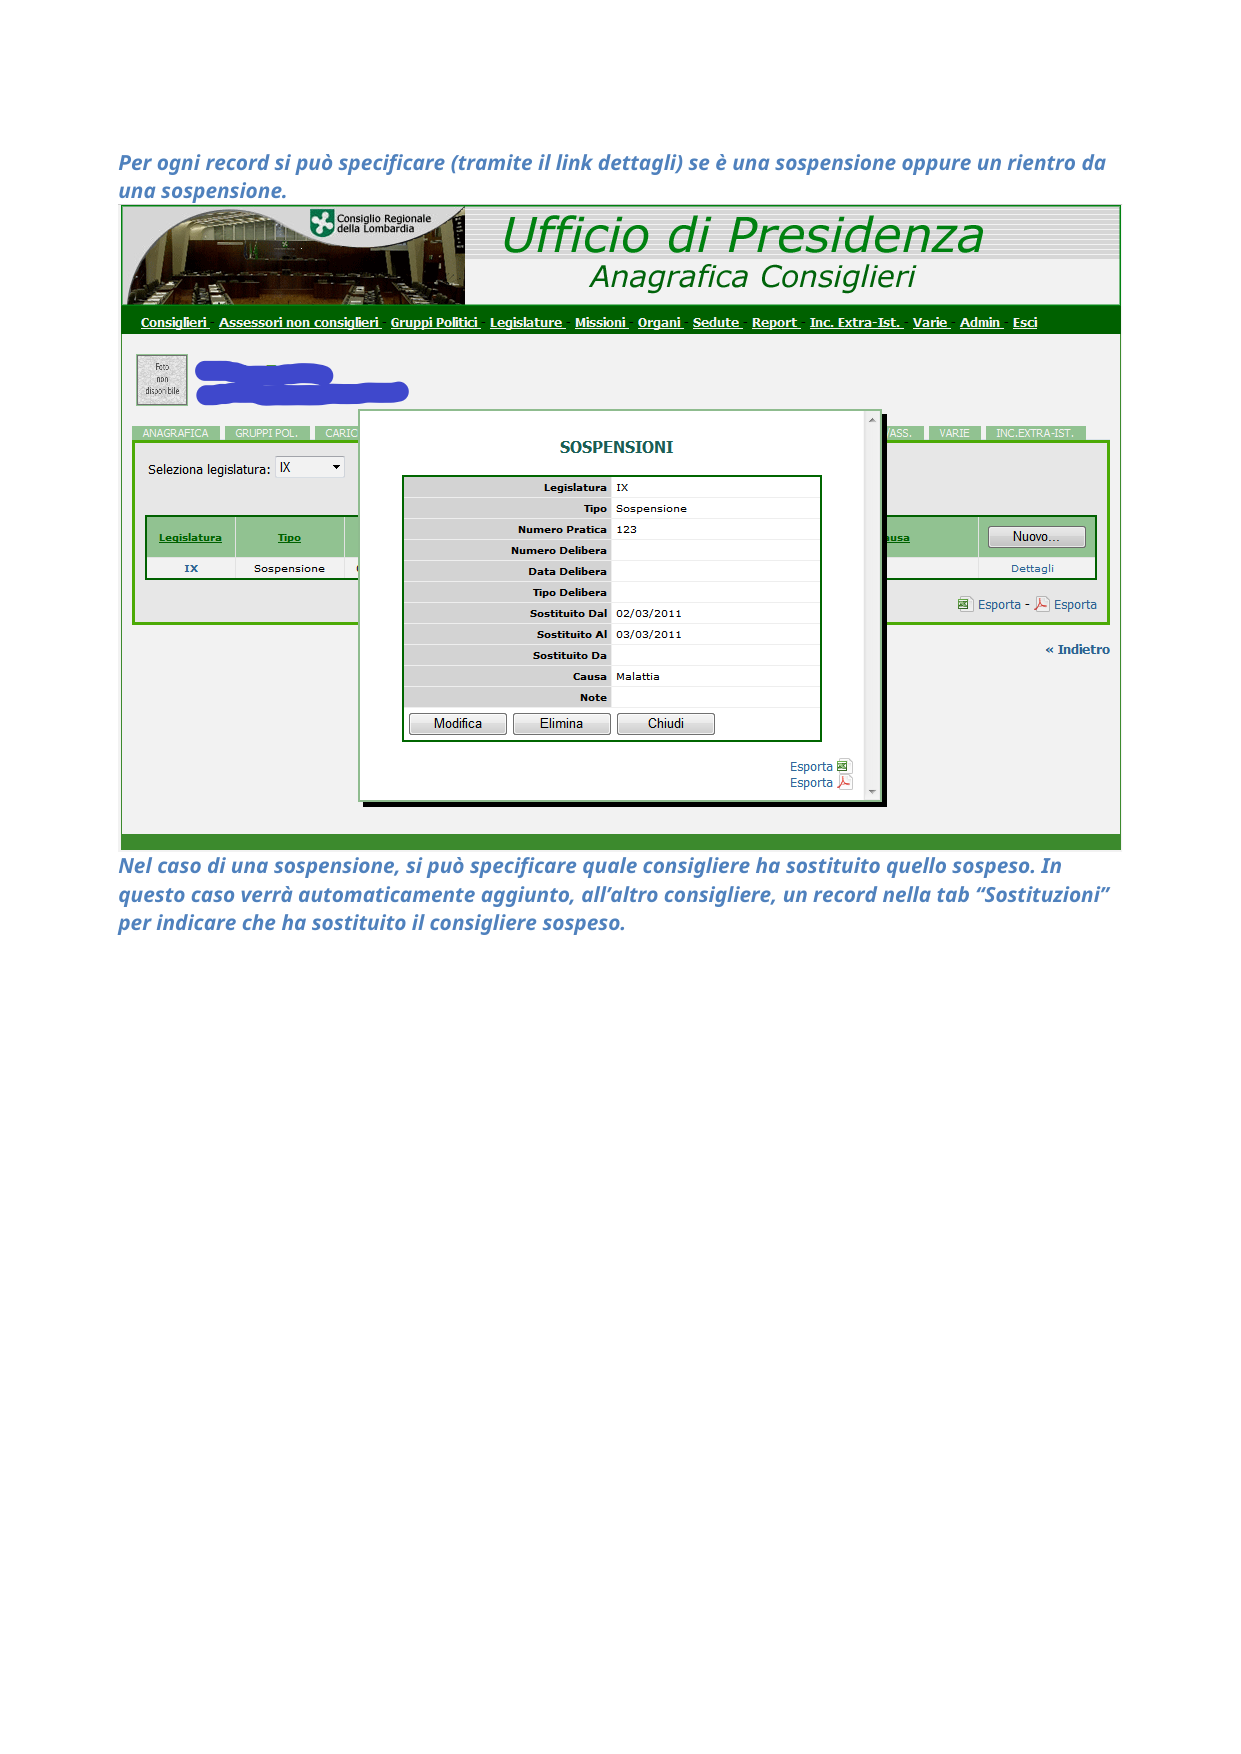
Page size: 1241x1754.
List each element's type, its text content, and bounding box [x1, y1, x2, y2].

text Per ogni record si può specificare (tramite il link dettagli) se è una sospensione oppure un rientro da una sospensione. [118, 148, 1122, 204]
text Nel caso di una sospensione, si può specificare quale consigliere ha sostituito quello sospeso. In questo caso verrà automaticamente aggiunto, all’altro consigliere, un record nella tab “Sostituzioni” per indicare che ha sostituito il consigliere sospeso. [118, 852, 1122, 937]
